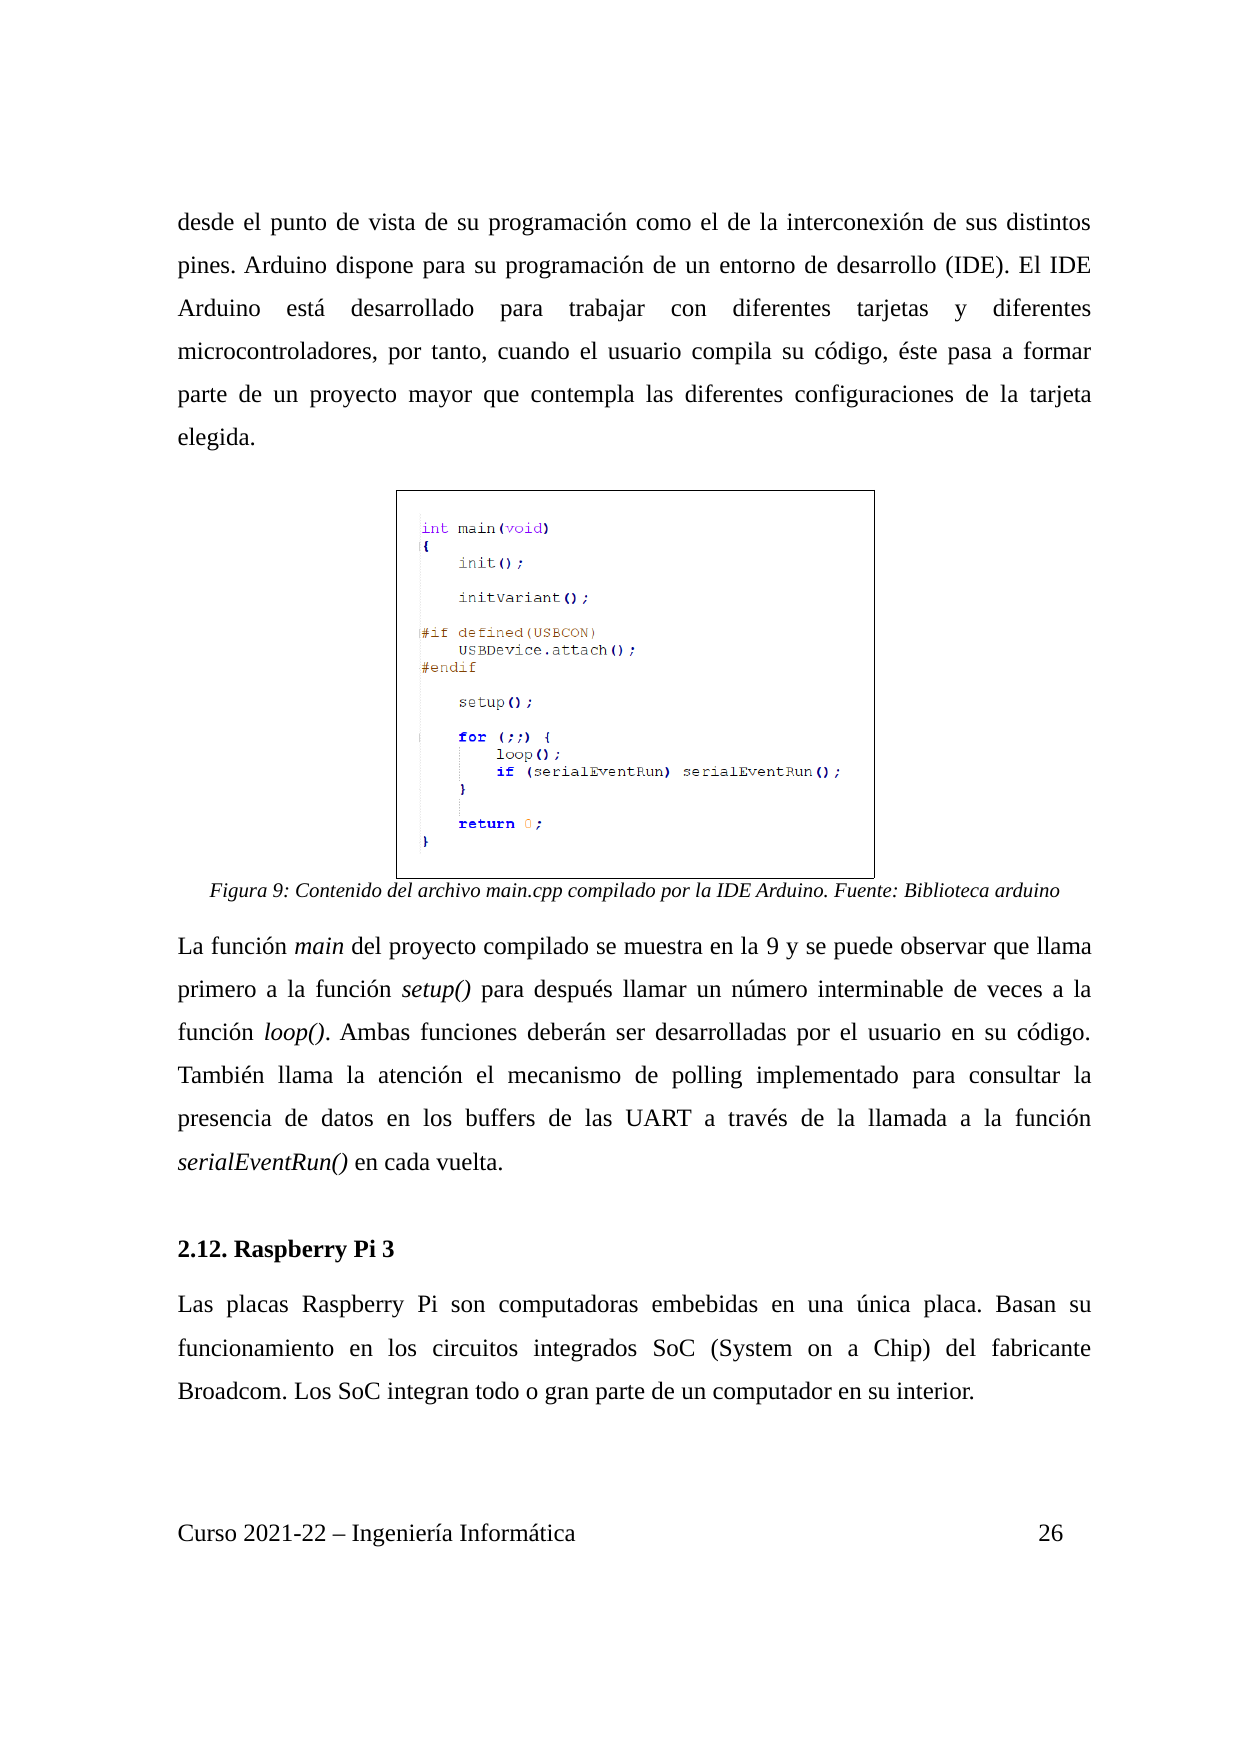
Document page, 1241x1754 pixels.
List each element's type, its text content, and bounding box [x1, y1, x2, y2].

text Las placas Raspberry Pi son computadoras embebidas en una única placa. Basan su funcionamiento en los circuitos integrados SoC (System on a Chip) del fabricante Broadcom. Los SoC integran todo o gran parte de un computador en su interior. [177, 1289, 1092, 1404]
picture [419, 513, 850, 854]
subtitle 2.12. Raspberry Pi 3 [177, 1234, 1092, 1263]
text Figura 9: Contenido del archivo main.cpp compilado por la IDE Arduino. Fuente: Biblioteca arduino [200, 490, 1069, 902]
text La función main del proyecto compilado se muestra en la Figura 9 y se puede observar que llama primero a la función setup() para después llamar un número interminable de veces a la función loop(). Ambas funciones deberán ser desarrolladas por el usuario en su código. También llama la atención el mecanismo de polling implementado para consultar la presencia de datos en los buffers de las UART a través de la llamada a la función serialEventRun() en cada vuelta. [177, 931, 1092, 1175]
text desde el punto de vista de su programación como el de la interconexión de sus distintos pines. Arduino dispone para su programación de un entorno de desarrollo (IDE). El IDE Arduino está desarrollado para trabajar con diferentes tarjetas y diferentes microcontroladores, por tanto, cuando el usuario compila su código, éste pasa a formar parte de un proyecto mayor que contempla las diferentes configuraciones de la tarjeta elegida. [177, 207, 1092, 451]
